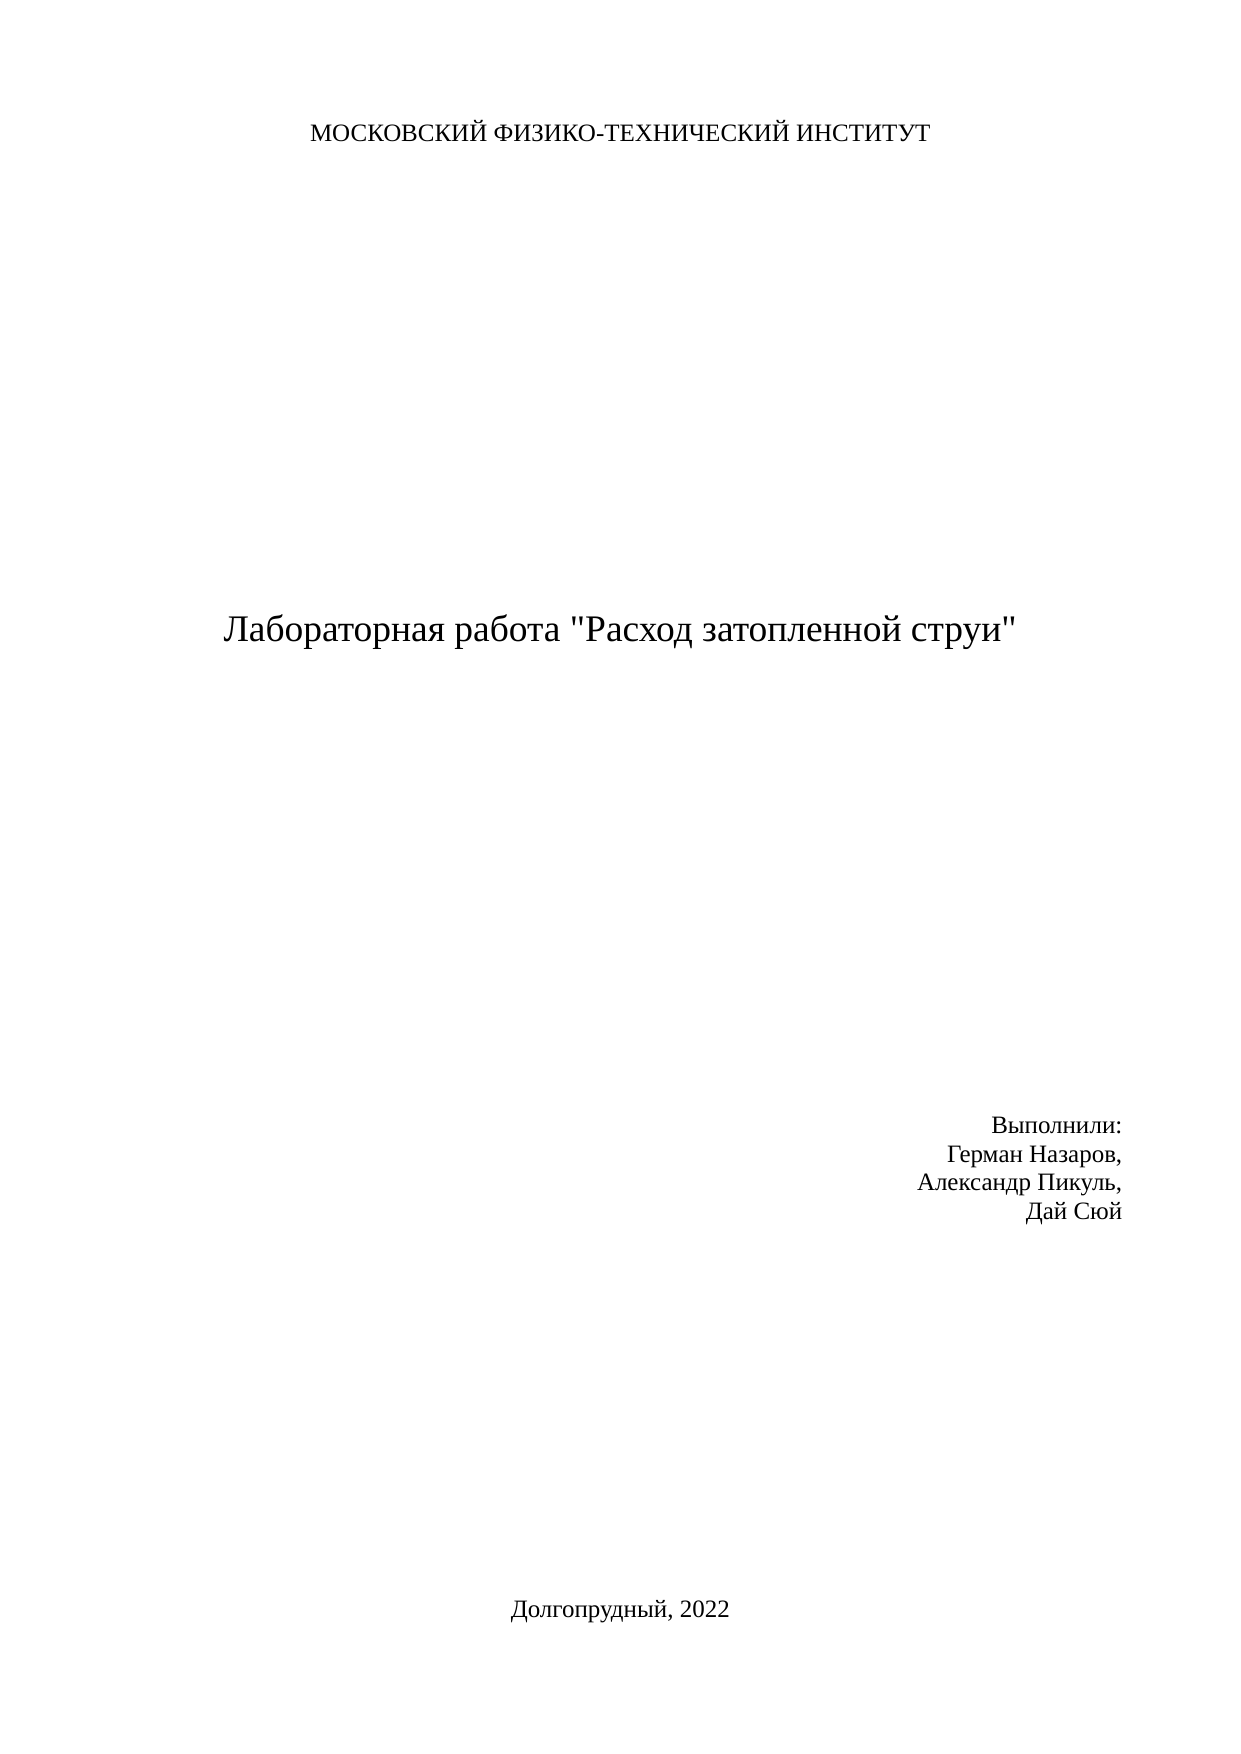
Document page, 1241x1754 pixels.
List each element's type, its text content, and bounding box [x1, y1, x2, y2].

text Дай Сюй [118, 1196, 1122, 1225]
text Герман Назаров, [118, 1139, 1122, 1167]
text МОСКОВСКИЙ ФИЗИКО-ТЕХНИЧЕСКИЙ ИНСТИТУТ [118, 118, 1122, 147]
text Александр Пикуль, [118, 1167, 1122, 1196]
text Выполнили: [118, 1110, 1122, 1139]
text Долгопрудный, 2022 [118, 1594, 1122, 1623]
text Лабораторная работа "Расход затопленной струи" [118, 607, 1122, 650]
